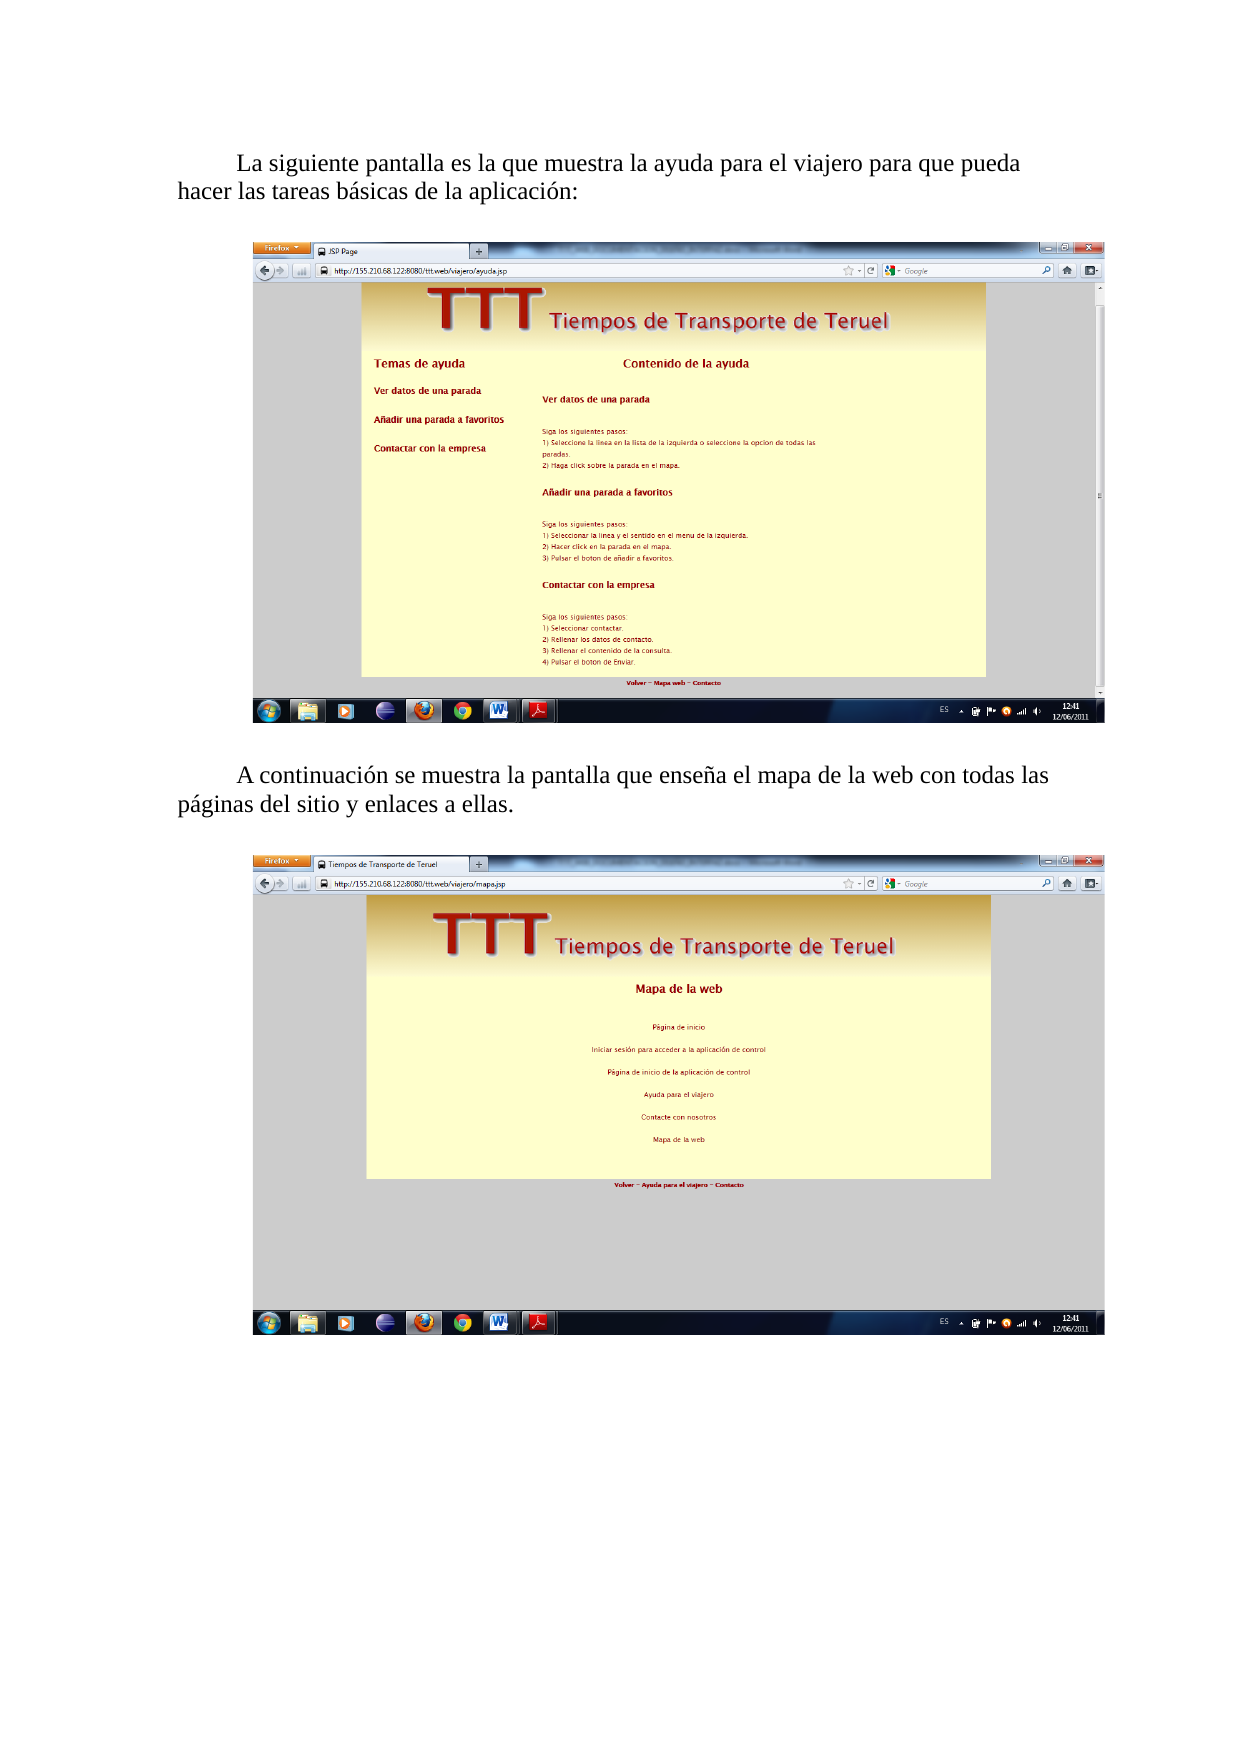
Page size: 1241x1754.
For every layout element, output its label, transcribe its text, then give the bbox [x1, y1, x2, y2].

picture [252, 855, 1105, 1335]
text A continuación se muestra la pantalla que enseña el mapa de la web con todas las páginas del sitio y enlaces a ellas. [177, 760, 1063, 818]
picture [252, 242, 1105, 723]
text La siguiente pantalla es la que muestra la ayuda para el viajero para que pueda hacer las tareas básicas de la aplicación: [177, 148, 1063, 205]
